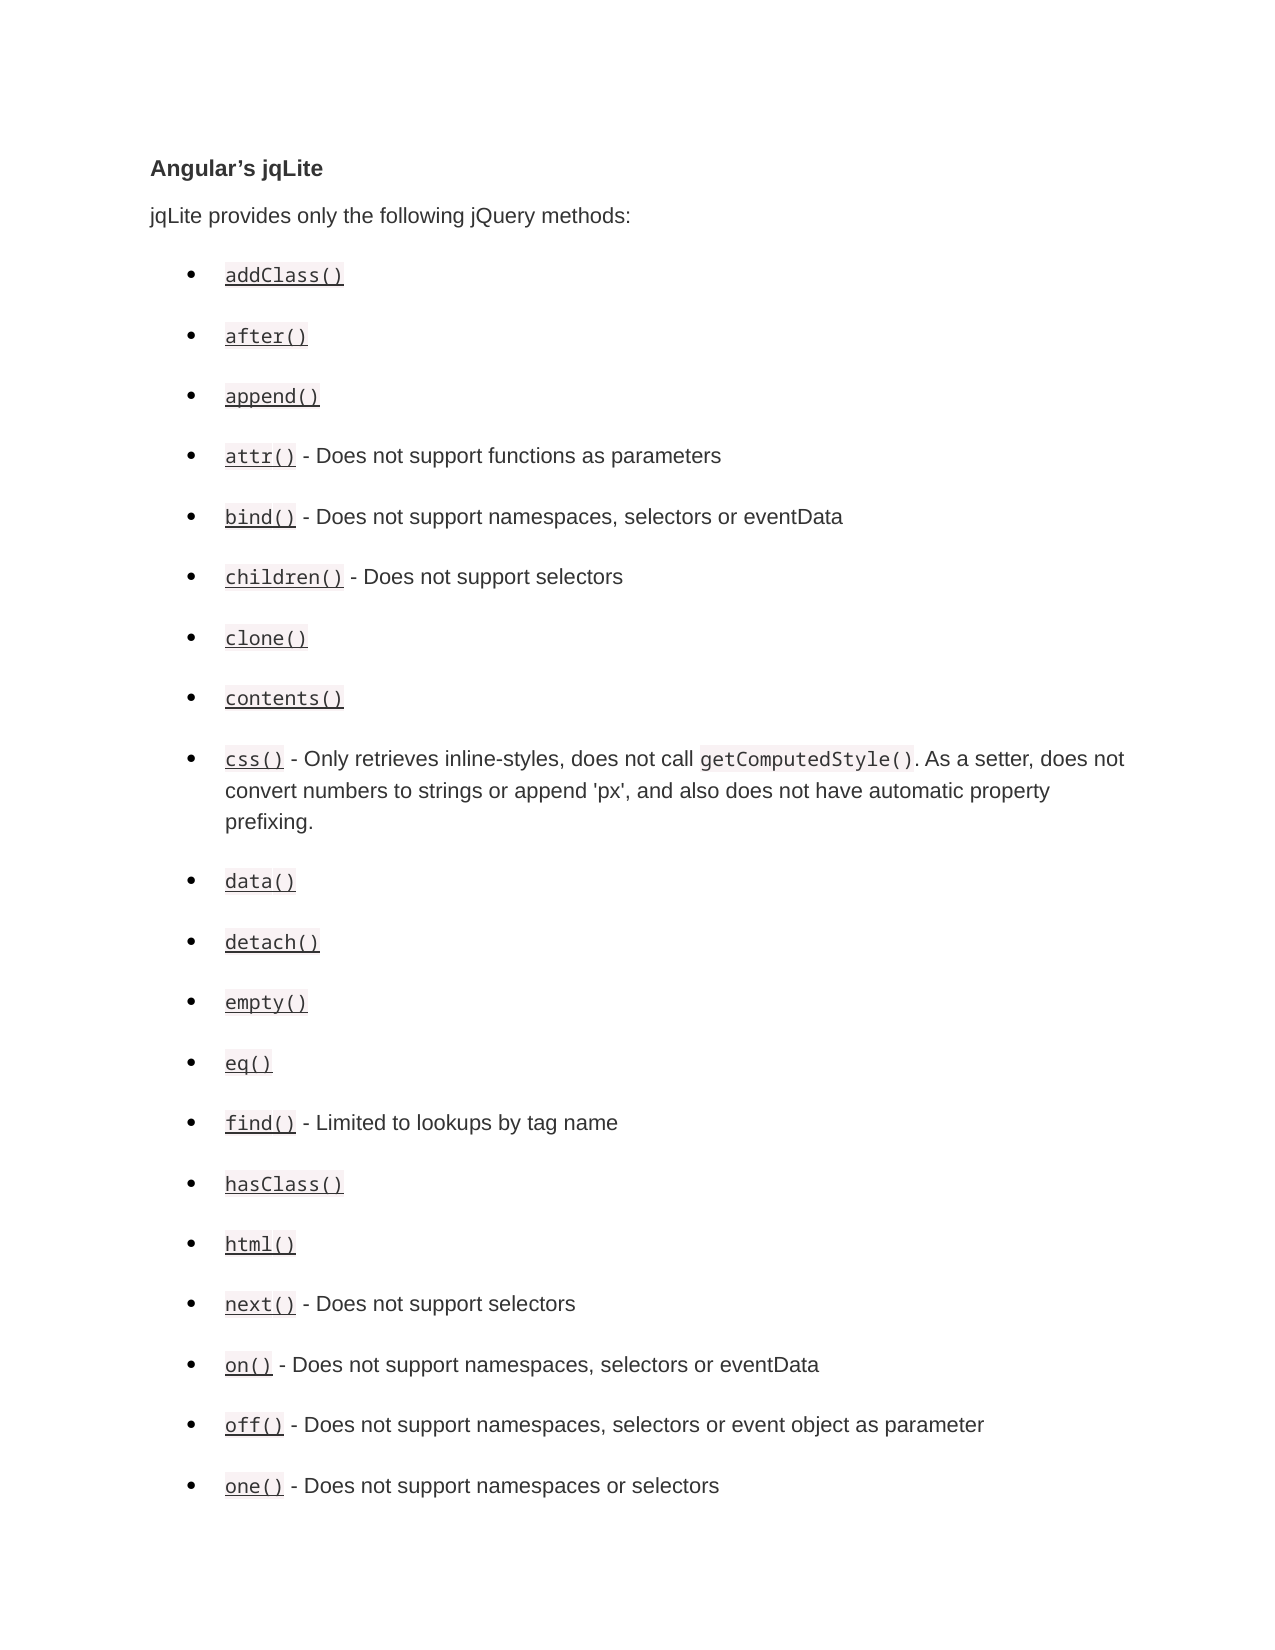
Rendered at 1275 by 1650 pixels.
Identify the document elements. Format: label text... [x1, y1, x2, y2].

list html() [187, 1226, 1125, 1257]
list detach() [187, 924, 1125, 955]
list hasClass() [187, 1166, 1125, 1197]
list append() [187, 378, 1125, 409]
list after() [187, 318, 1125, 349]
list one() - Does not support namespaces or selectors [187, 1468, 1125, 1499]
list bind() - Does not support namespaces, selectors or eventData [187, 499, 1125, 530]
list empty() [187, 984, 1125, 1016]
list off() - Does not support namespaces, selectors or event object as parameter [187, 1407, 1125, 1438]
list eq() [187, 1045, 1125, 1076]
list children() - Does not support selectors [187, 559, 1125, 591]
list on() - Does not support namespaces, selectors or eventData [187, 1347, 1125, 1378]
list addClass() [187, 257, 1125, 288]
text jqLite provides only the following jQuery methods: [150, 197, 1125, 228]
list next() - Does not support selectors [187, 1286, 1125, 1318]
list contents() [187, 680, 1125, 711]
list data() [187, 863, 1125, 895]
list clone() [187, 620, 1125, 651]
list attr() - Does not support functions as parameters [187, 438, 1125, 470]
text Angular’s jqLite [150, 150, 1125, 181]
list find() - Limited to lookups by tag name [187, 1105, 1125, 1136]
list css() - Only retrieves inline-styles, does not call getComputedStyle(). As a setter, does not convert numbers to strings or append 'px', and also does not have automatic property prefixing. [187, 741, 1125, 834]
